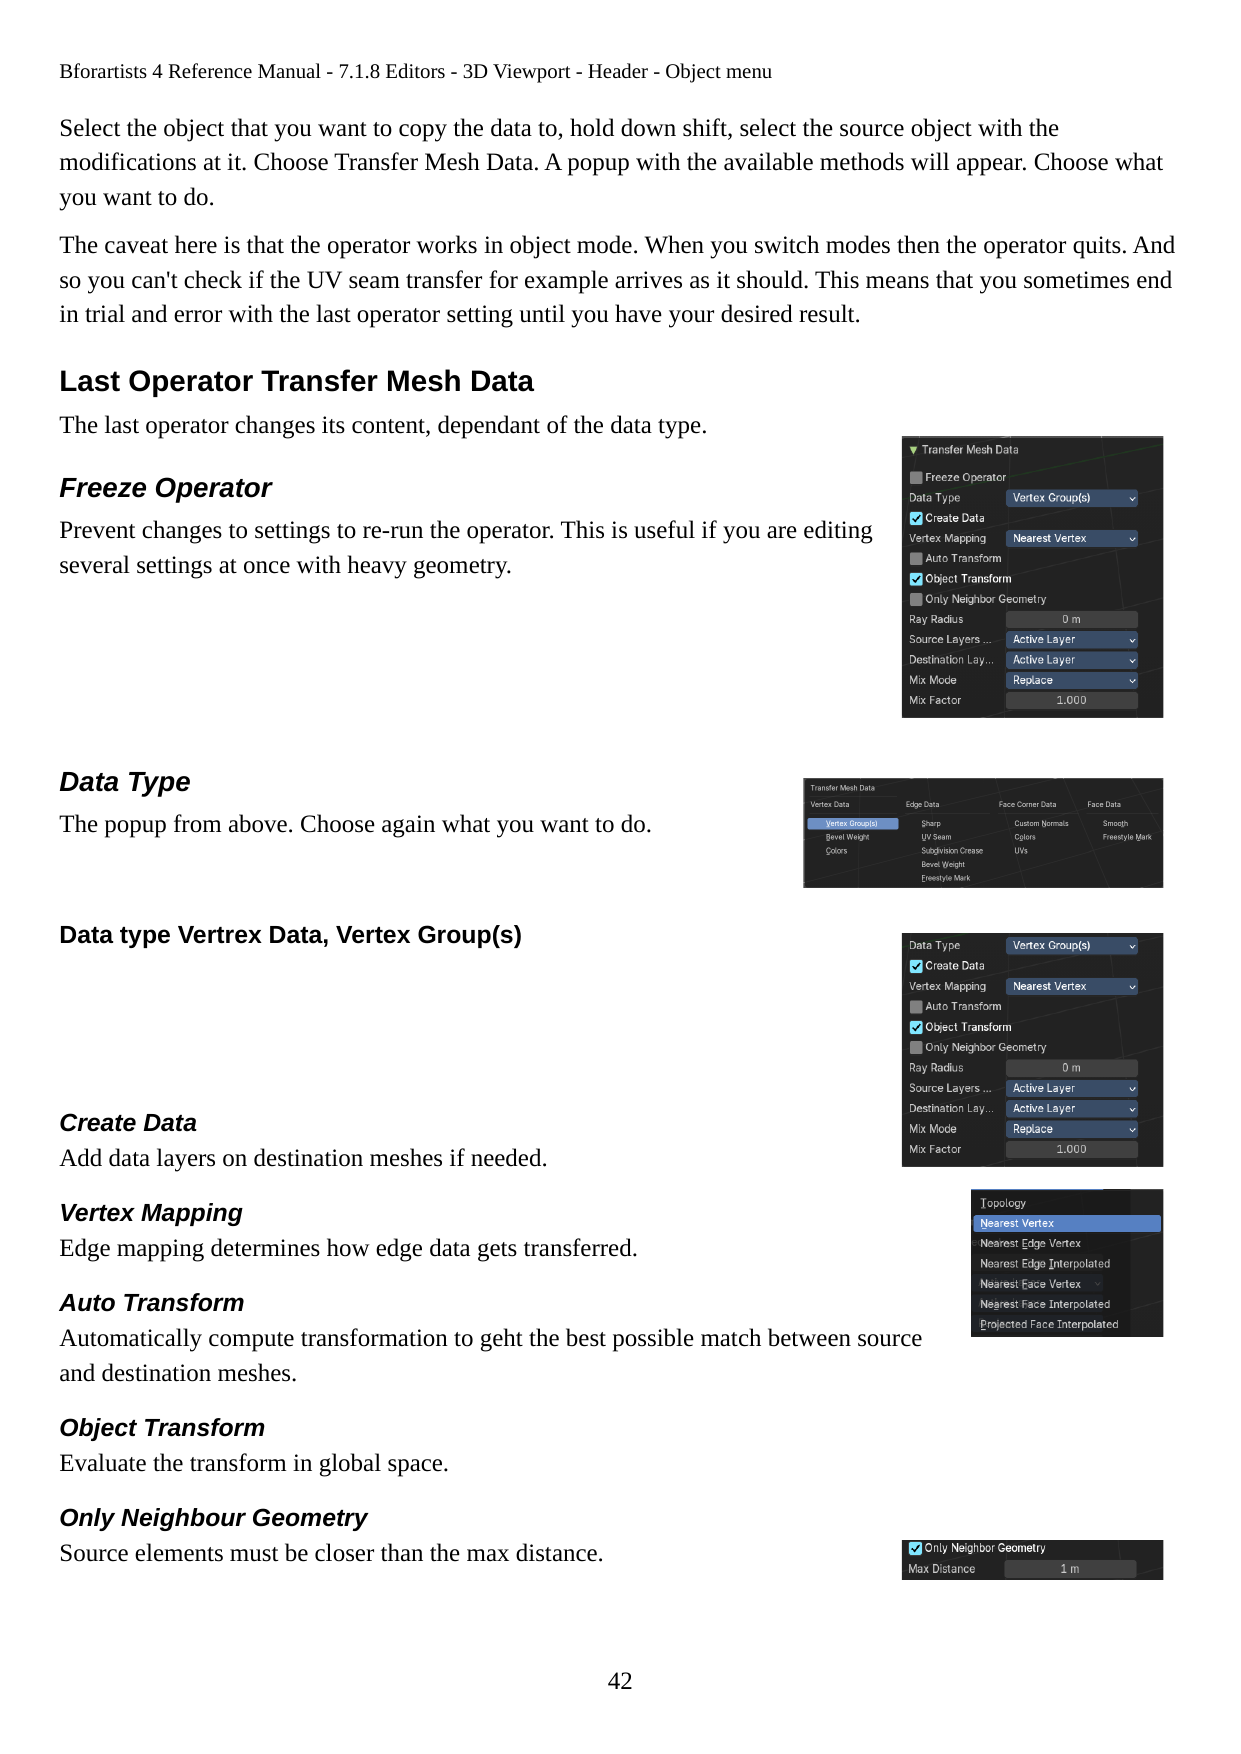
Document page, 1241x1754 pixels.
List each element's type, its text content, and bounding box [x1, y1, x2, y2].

subtitle Object Transform [59, 1413, 1181, 1441]
text Evaluate the transform in global space. [59, 1448, 1181, 1476]
text The caveat here is that the operator works in object mode. When you switch modes then the operator quits. And so you can't check if the UV seam transfer for example arrives as it should. This means that you sometimes end in trial and error with the last operator setting until you have your desired result. [59, 231, 1181, 328]
picture [971, 1189, 1164, 1337]
subtitle [1164, 471, 1181, 503]
subtitle Auto Transform [59, 1288, 971, 1317]
picture [803, 778, 1164, 888]
subtitle [1164, 1288, 1181, 1317]
picture [901, 1540, 1164, 1580]
subtitle Freeze Operator [59, 471, 901, 503]
subtitle [1164, 1108, 1181, 1137]
text Source elements must be closer than the max distance. [59, 1538, 1181, 1567]
picture [901, 933, 1164, 1167]
text Automatically compute transformation to geht the best possible match between source and destination meshes. [59, 1323, 1181, 1386]
subtitle Create Data [59, 1108, 901, 1137]
text The popup from above. Choose again what you want to do. [59, 809, 803, 838]
text Edge mapping determines how edge data gets transferred. [59, 1233, 971, 1262]
subtitle Only Neighbour Geometry [59, 1503, 1181, 1532]
subtitle [1164, 1198, 1181, 1227]
subtitle Vertex Mapping [59, 1198, 971, 1227]
text Add data layers on destination meshes if needed. [59, 1143, 1181, 1172]
text The last operator changes its content, dependant of the data type. [59, 410, 1181, 438]
picture [901, 436, 1164, 718]
subtitle Data type Vertrex Data, Vertex Group(s) [59, 920, 1181, 948]
subtitle Last Operator Transfer Mesh Data [59, 363, 1181, 397]
subtitle Data Type [59, 765, 1181, 797]
text Select the object that you want to copy the data to, hold down shift, select the source object with the modifications at it. Choose Transfer Mesh Data. A popup with the available methods will appear. Choose what you want to do. [59, 113, 1181, 210]
text Prevent changes to settings to re-run the operator. This is useful if you are editing several settings at once with heavy geometry. [59, 516, 901, 579]
